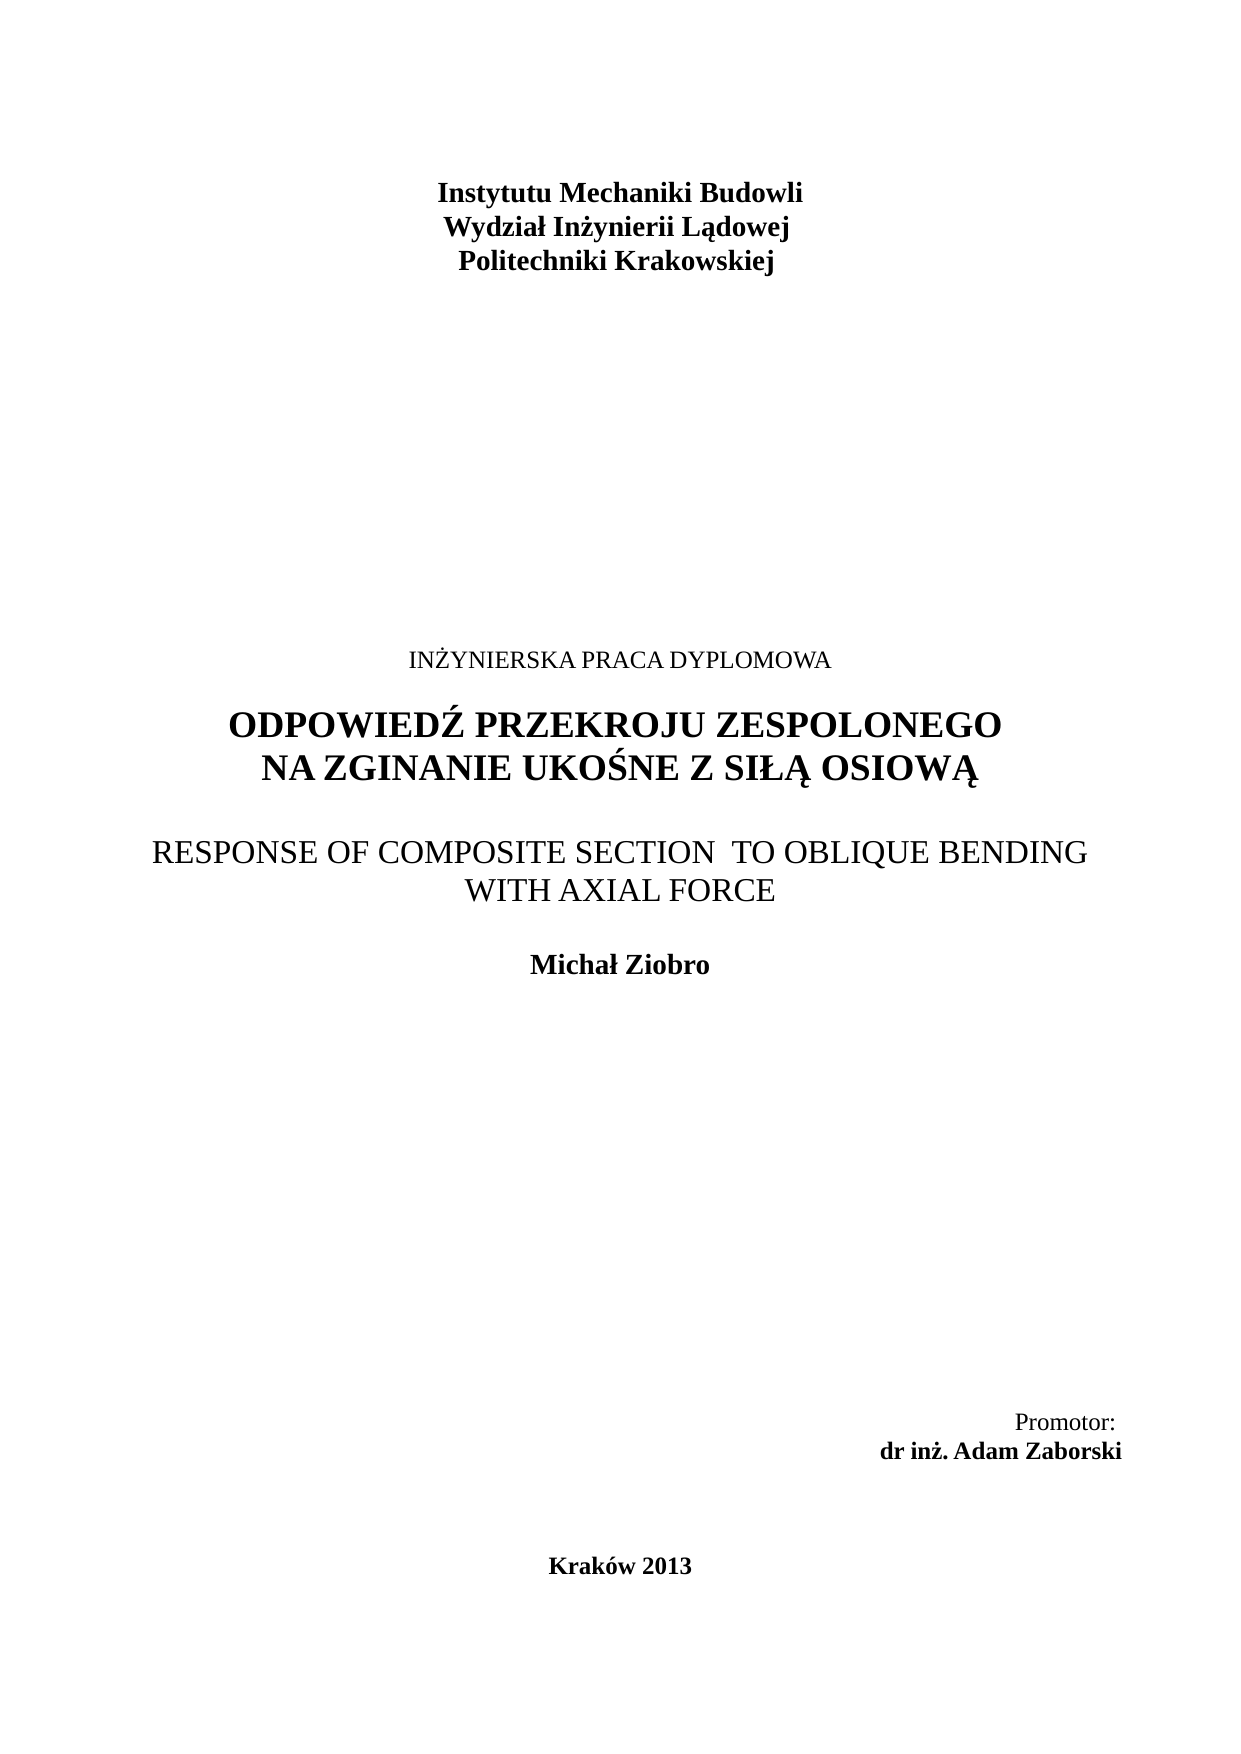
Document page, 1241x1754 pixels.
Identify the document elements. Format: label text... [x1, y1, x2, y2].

text dr inż. Adam Zaborski [118, 1436, 1122, 1464]
text Politechniki Krakowskiej [118, 243, 1122, 276]
text RESPONSE OF COMPOSITE SECTION TO OBLIQUE BENDING WITH AXIAL FORCE [118, 832, 1122, 909]
text INŻYNIERSKA PRACA DYPLOMOWA [118, 645, 1122, 674]
text ODPOWIEDŹ PRZEKROJU ZESPOLONEGO NA ZGINANIE UKOŚNE Z SIŁĄ OSIOWĄ [118, 703, 1122, 789]
text Instytutu Mechaniki Budowli [118, 176, 1122, 209]
text Wydział Inżynierii Lądowej [118, 209, 1122, 243]
text Michał Ziobro [118, 947, 1122, 981]
text Promotor: [118, 1407, 1122, 1436]
text Kraków 2013 [118, 1551, 1122, 1579]
